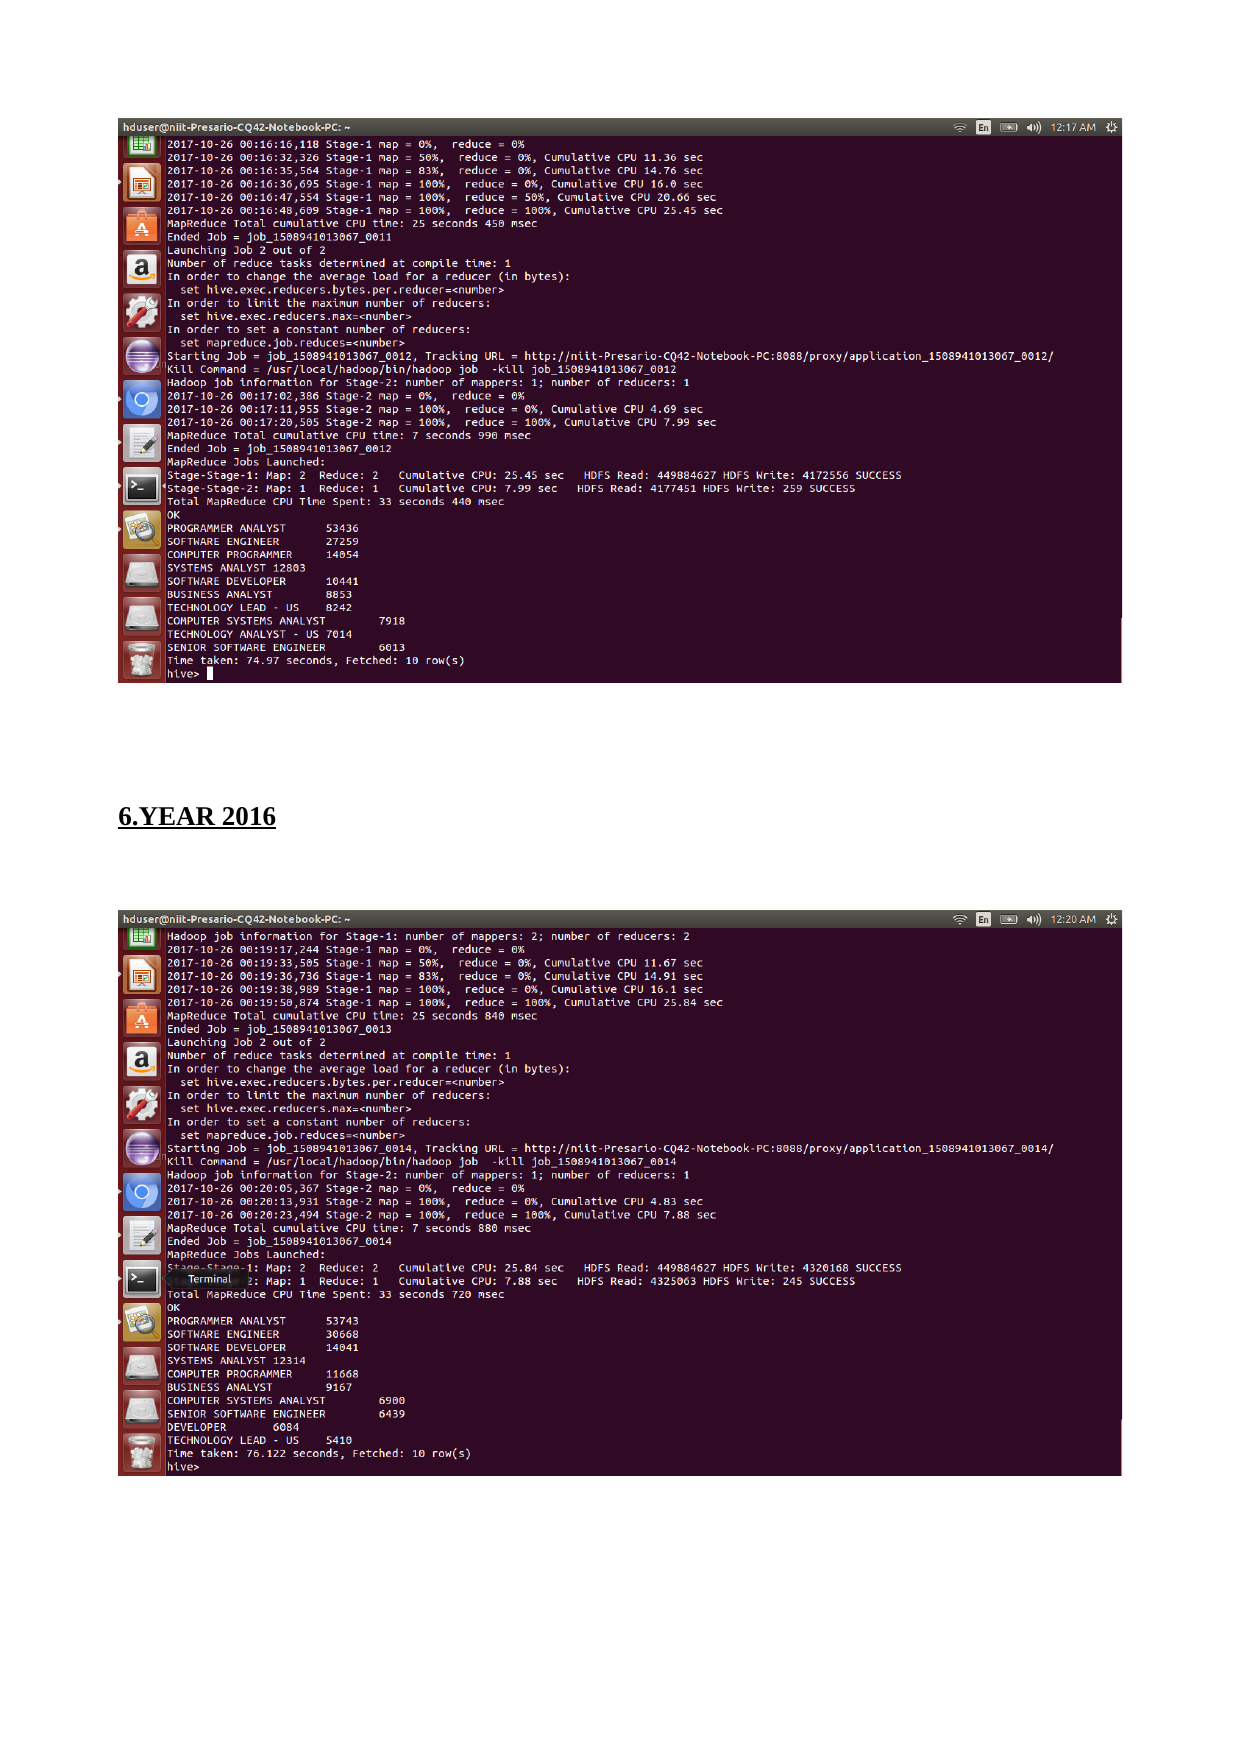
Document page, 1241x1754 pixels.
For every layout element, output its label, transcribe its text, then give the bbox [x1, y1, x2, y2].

picture [118, 910, 1123, 1476]
picture [118, 118, 1123, 683]
text 6.YEAR 2016 [118, 800, 1122, 831]
